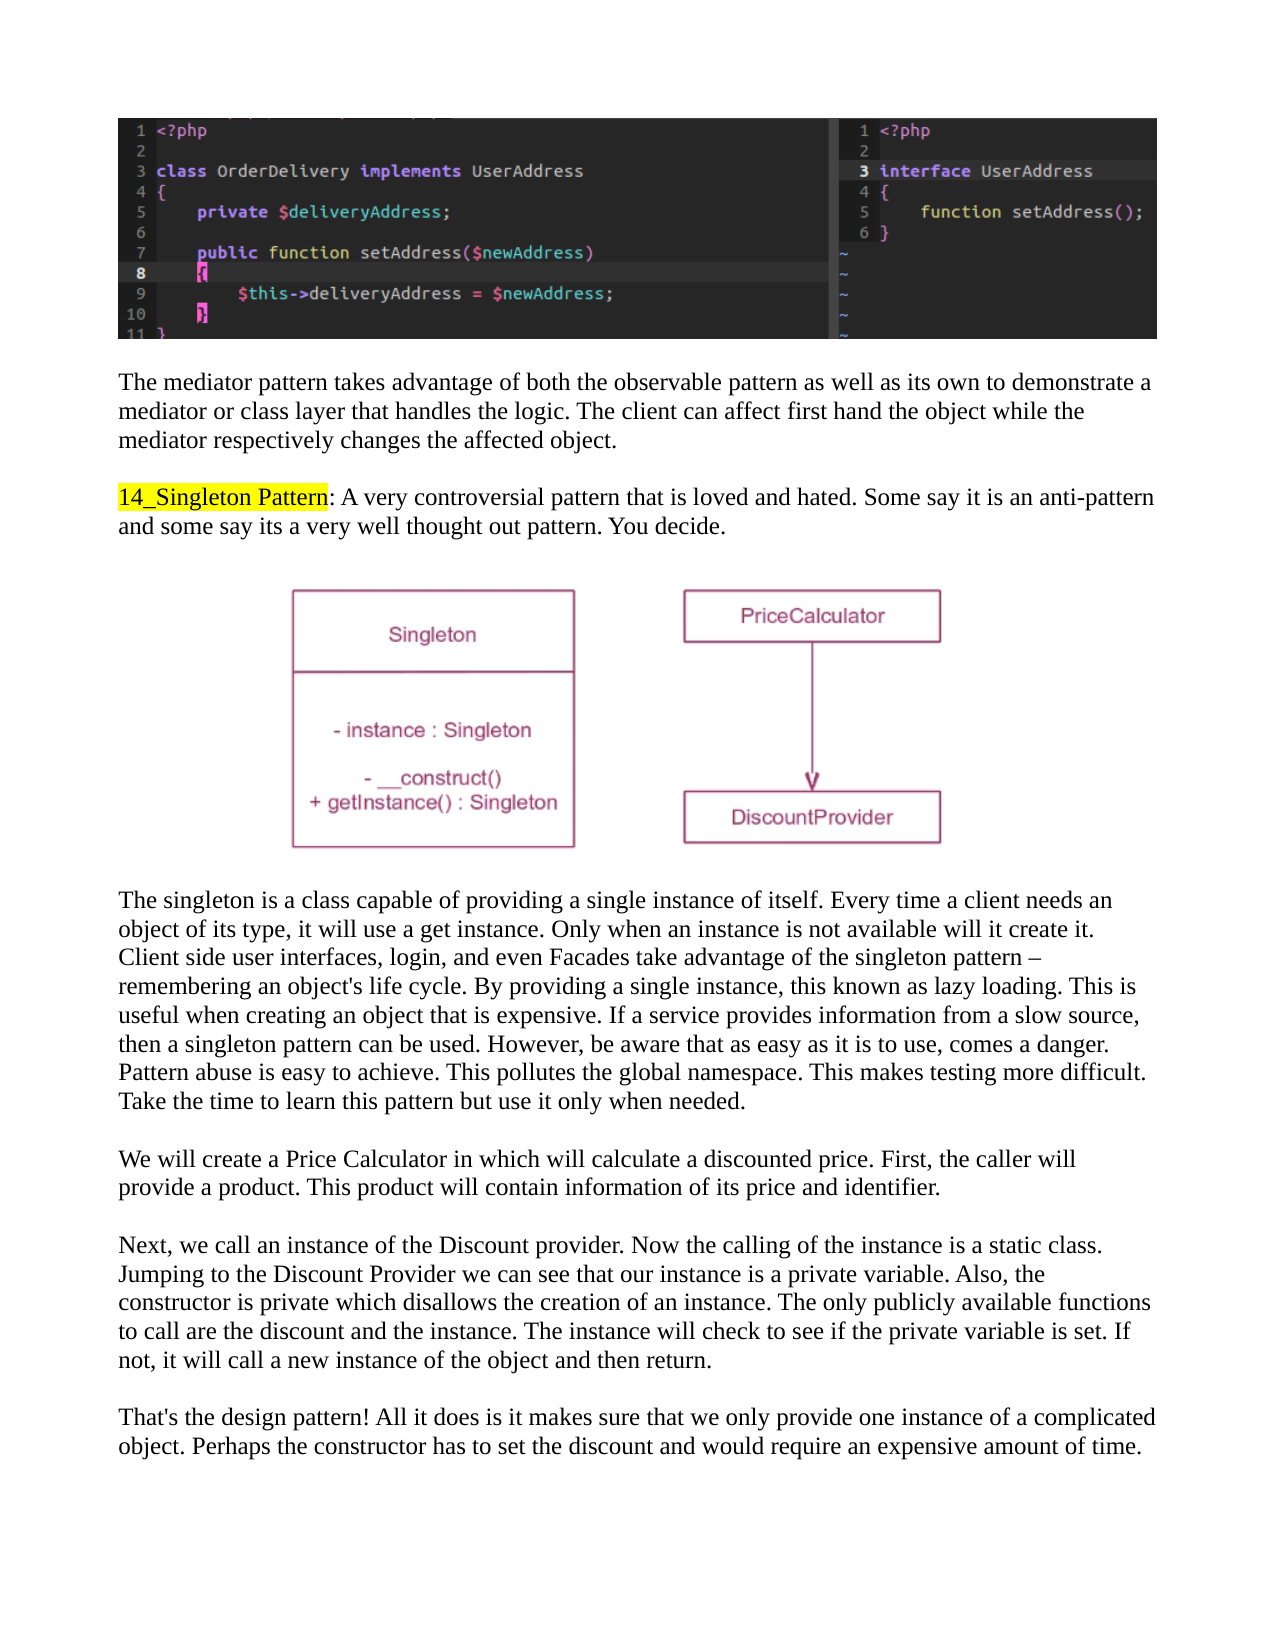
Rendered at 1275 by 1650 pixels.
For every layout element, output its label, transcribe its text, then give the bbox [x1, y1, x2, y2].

text The mediator pattern takes advantage of both the observable pattern as well as its own to demonstrate a mediator or class layer that handles the logic. The client can affect first hand the object while the mediator respectively changes the affected object. [118, 367, 1157, 454]
text We will create a Price Calculator in which will calculate a discounted price. First, the caller will provide a product. This product will contain information of its price and identifier. [118, 1144, 1157, 1201]
picture [118, 118, 1157, 339]
picture [279, 568, 960, 865]
text That's the design pattern! All it does is it makes sure that we only provide one instance of a complicated object. Perhaps the constructor has to set the discount and would require an expensive amount of time. [118, 1402, 1157, 1460]
text 14_Singleton Pattern: A very controversial pattern that is loved and hated. Some say it is an anti-pattern and some say its a very well thought out pattern. You decide. [118, 482, 1157, 540]
text The singleton is a class capable of providing a single instance of itself. Every time a client needs an object of its type, it will use a get instance. Only when an instance is not available will it create it. Client side user interfaces, login, and even Facades take advantage of the singleton pattern –remembering an object's life cycle. By providing a single instance, this known as lazy loading. This is useful when creating an object that is expensive. If a service provides information from a slow source, then a singleton pattern can be used. However, be aware that as easy as it is to use, comes a danger. Pattern abuse is easy to achieve. This pollutes the global namespace. This makes testing more difficult. Take the time to learn this pattern but use it only when needed. [118, 885, 1157, 1115]
text Next, we call an instance of the Discount provider. Now the calling of the instance is a static class. Jumping to the Discount Provider we can see that our instance is a private variable. Also, the constructor is private which disallows the creation of an instance. The only publicly available functions to call are the discount and the instance. The instance will check to see if the private variable is set. If not, it will call a new instance of the object and then return. [118, 1230, 1157, 1374]
